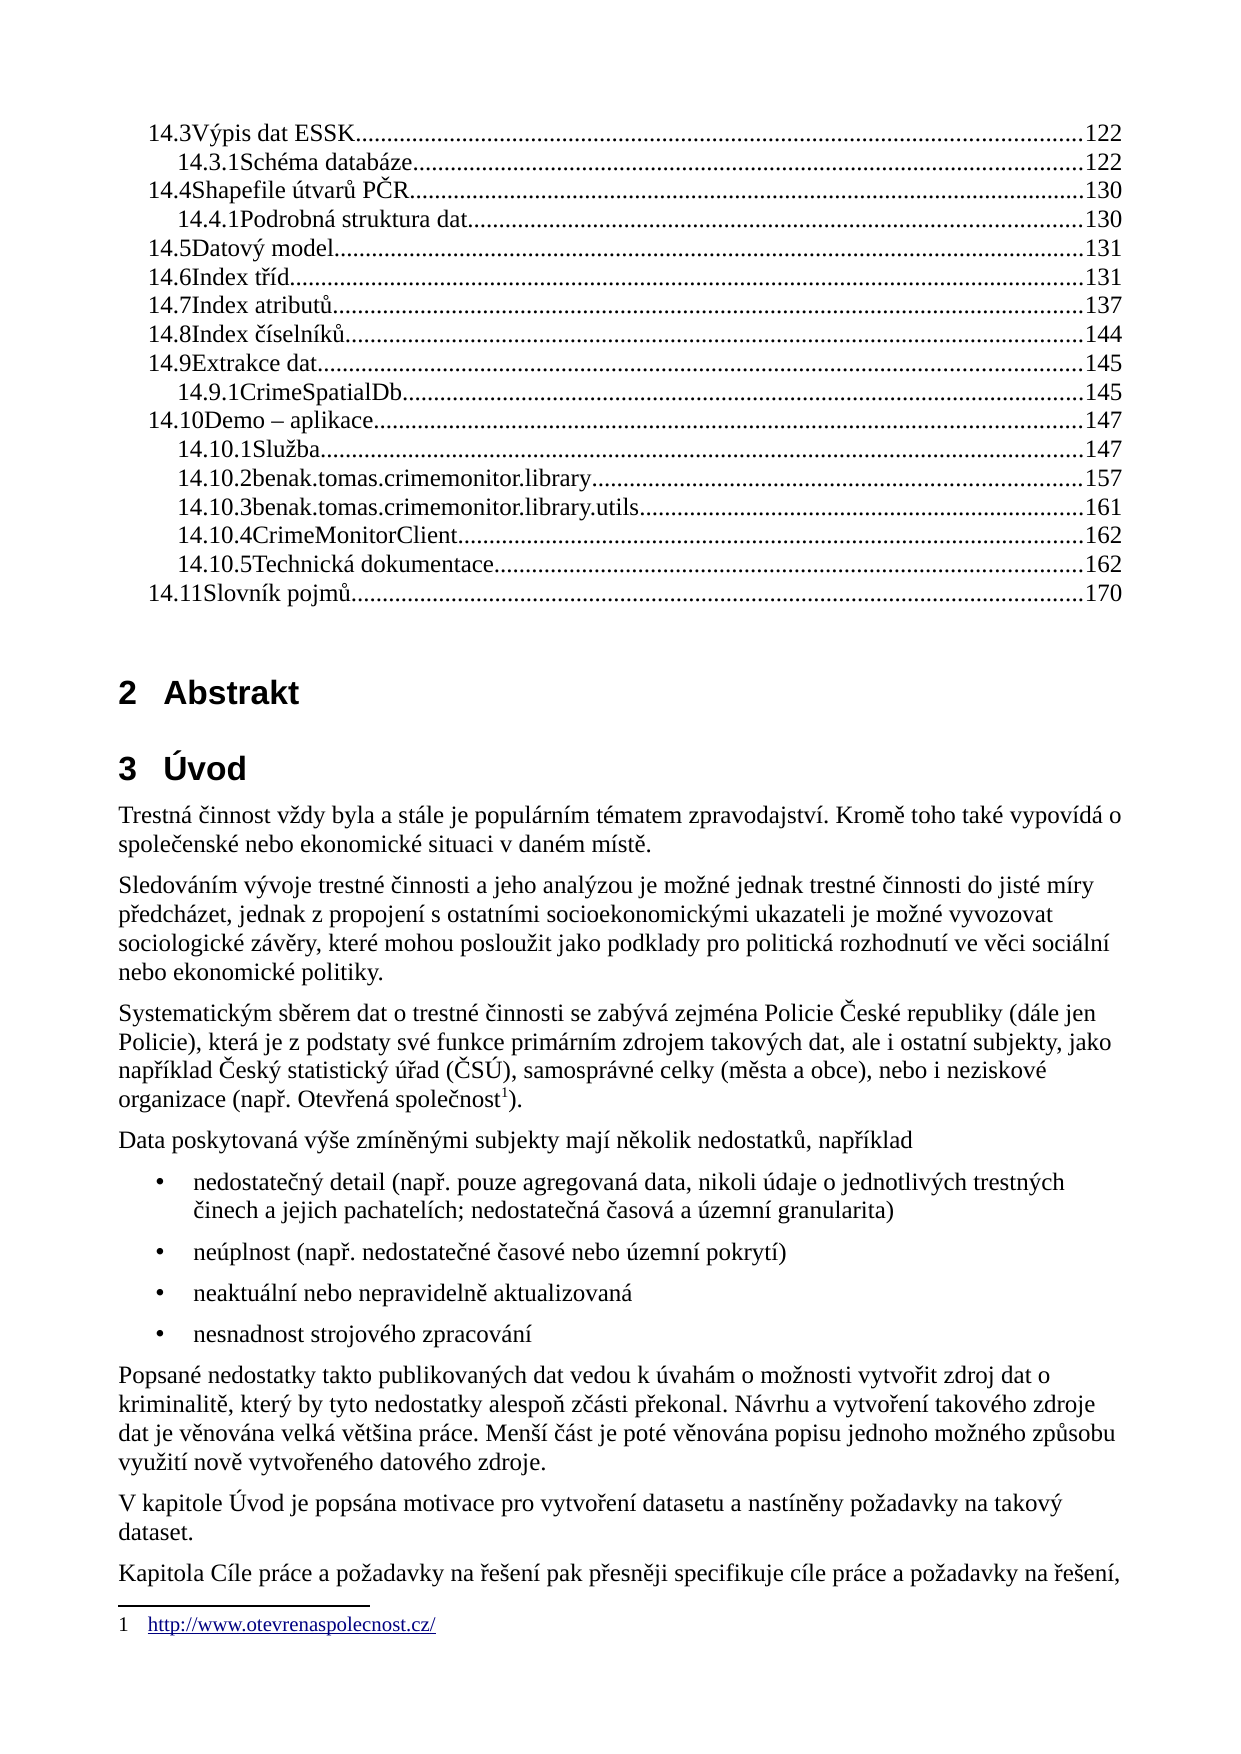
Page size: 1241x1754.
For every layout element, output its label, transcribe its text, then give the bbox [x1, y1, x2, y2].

text Data poskytovaná výše zmíněnými subjekty mají několik nedostatků, například [118, 1125, 1122, 1154]
text V kapitole Úvod je popsána motivace pro vytvoření datasetu a nastíněny požadavky na takový dataset. [118, 1488, 1122, 1545]
text 14.10Demo – aplikace 147 [148, 406, 1122, 434]
subtitle Abstrakt [118, 673, 1122, 712]
list neúplnost (např. nedostatečné časové nebo územní pokrytí) [156, 1237, 1122, 1265]
text Trestná činnost vždy byla a stále je populárním tématem zpravodajství. Kromě toho také vypovídá o společenské nebo ekonomické situaci v daném místě. [118, 800, 1122, 858]
text 14.4.1Podrobná struktura dat 130 [177, 204, 1122, 233]
text 14.10.1Služba 147 [177, 434, 1122, 463]
text 14.10.4CrimeMonitorClient 162 [177, 521, 1122, 549]
text http://www.otevrenaspolecnost.cz/ [118, 1612, 1122, 1636]
text 14.5Datový model 131 [148, 233, 1122, 262]
list neaktuální nebo nepravidelně aktualizovaná [156, 1278, 1122, 1307]
text 14.8Index číselníků 144 [148, 319, 1122, 348]
text 14.3.1Schéma databáze 122 [177, 147, 1122, 176]
list nesnadnost strojového zpracování [156, 1319, 1122, 1348]
text 14.10.5Technická dokumentace 162 [177, 549, 1122, 578]
text 14.3Výpis dat ESSK 122 [148, 118, 1122, 147]
subtitle Úvod [118, 749, 1122, 788]
text Systematickým sběrem dat o trestné činnosti se zabývá zejména Policie České republiky (dále jen Policie), která je z podstaty své funkce primárním zdrojem takových dat, ale i ostatní subjekty, jako například Český statistický úřad (ČSÚ), samosprávné celky (města a obce), nebo i neziskové organizace (např. Otevřená společnost). [118, 998, 1122, 1113]
text 14.11Slovník pojmů 170 [148, 578, 1122, 607]
text 14.10.2benak.tomas.crimemonitor.library 157 [177, 463, 1122, 492]
text 14.9.1CrimeSpatialDb 145 [177, 377, 1122, 406]
text 14.6Index tříd 131 [148, 262, 1122, 291]
text Sledováním vývoje trestné činnosti a jeho analýzou je možné jednak trestné činnosti do jisté míry předcházet, jednak z propojení s ostatními socioekonomickými ukazateli je možné vyvozovat sociologické závěry, které mohou posloužit jako podklady pro politická rozhodnutí ve věci sociální nebo ekonomické politiky. [118, 870, 1122, 985]
text 14.9Extrakce dat 145 [148, 348, 1122, 377]
text 14.10.3benak.tomas.crimemonitor.library.utils 161 [177, 492, 1122, 521]
list nedostatečný detail (např. pouze agregovaná data, nikoli údaje o jednotlivých trestných činech a jejich pachatelích; nedostatečná časová a územní granularita) [156, 1167, 1122, 1224]
text 14.4Shapefile útvarů PČR 130 [148, 176, 1122, 204]
text Popsané nedostatky takto publikovaných dat vedou k úvahám o možnosti vytvořit zdroj dat o kriminalitě, který by tyto nedostatky alespoň zčásti překonal. Návrhu a vytvoření takového zdroje dat je věnována velká většina práce. Menší část je poté věnována popisu jednoho možného způsobu využití nově vytvořeného datového zdroje. [118, 1360, 1122, 1475]
text Kapitola Cíle práce a požadavky na řešení pak přesněji specifikuje cíle práce a požadavky na řešení, [118, 1558, 1122, 1587]
text 14.7Index atributů 137 [148, 291, 1122, 319]
